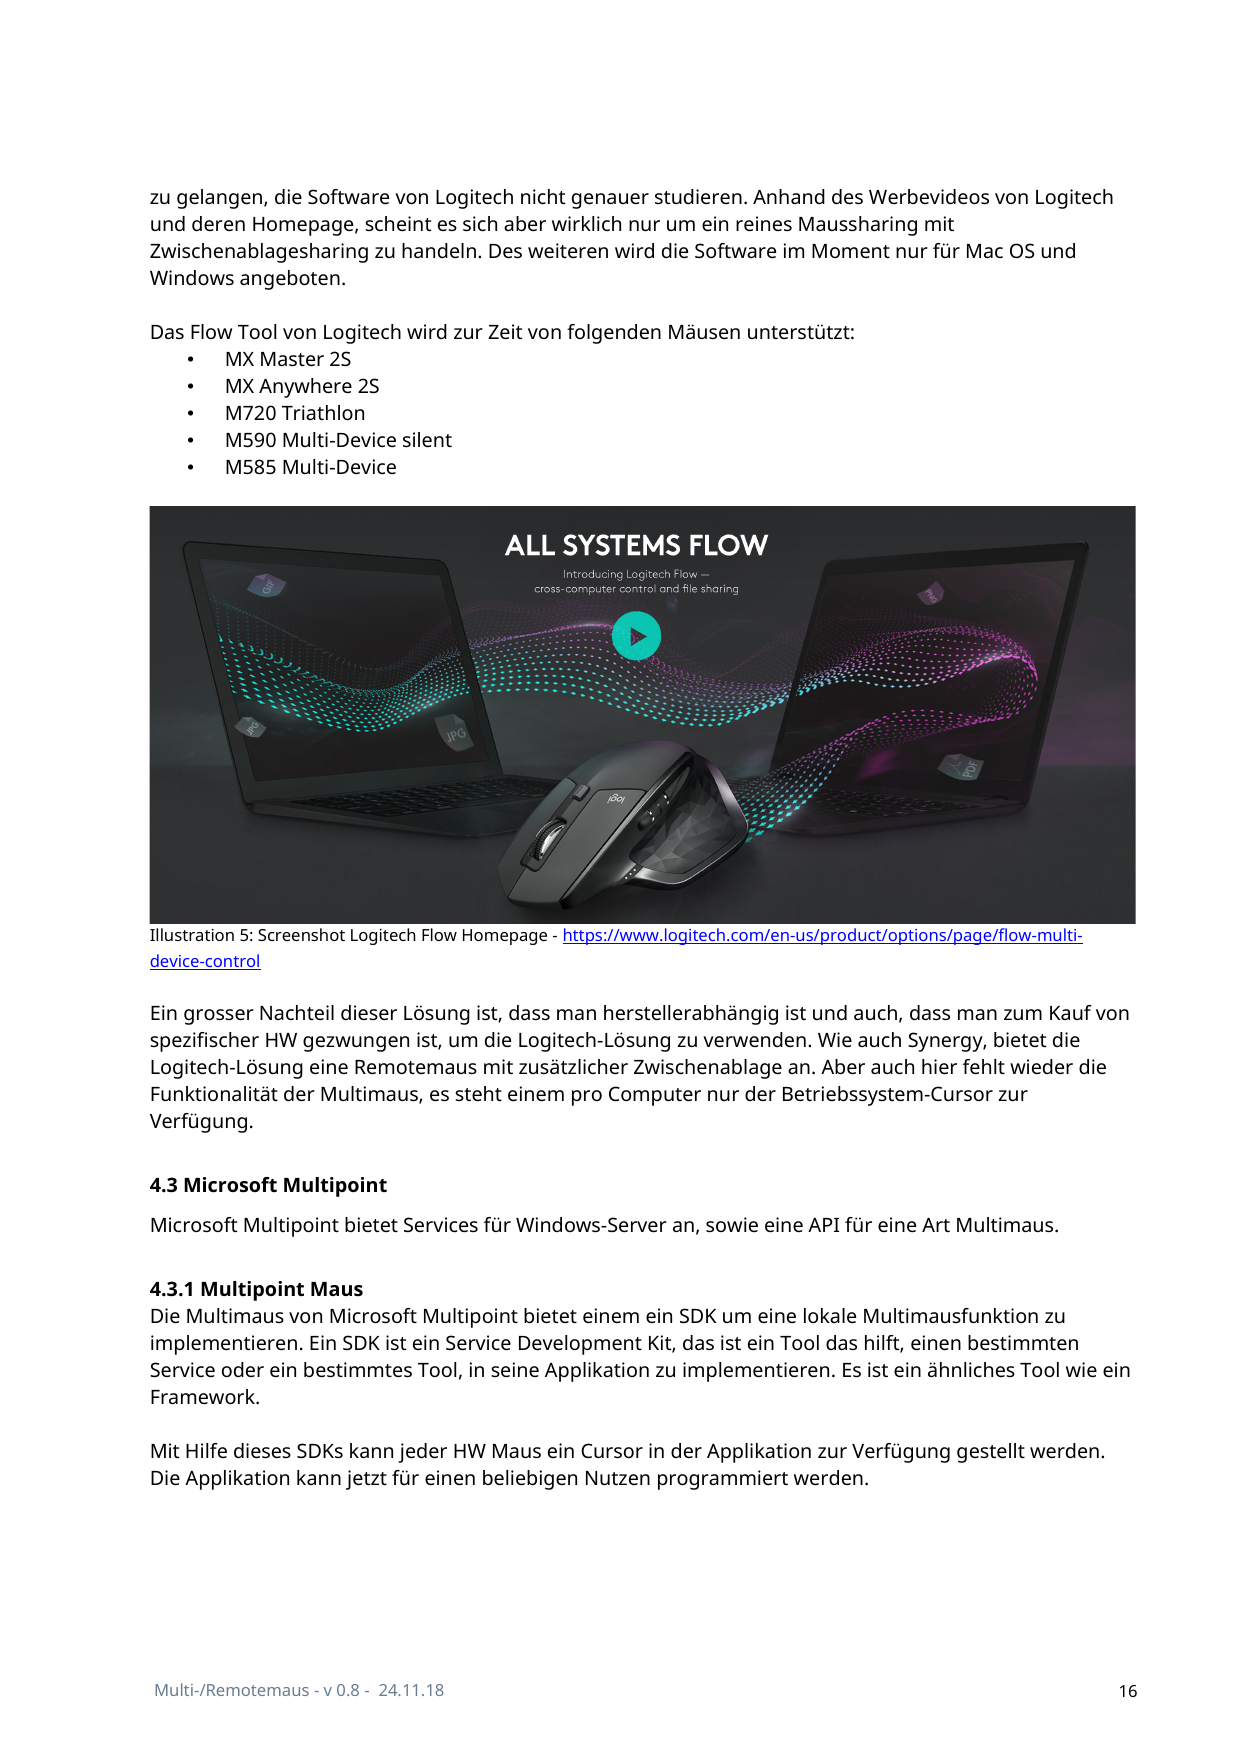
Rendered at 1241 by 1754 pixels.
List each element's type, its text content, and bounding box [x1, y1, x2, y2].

list M720 Triathlon [187, 399, 1136, 426]
subtitle Microsoft Multipoint [149, 1172, 1136, 1198]
text Ein grosser Nachteil dieser Lösung ist, dass man herstellerabhängig ist und auch, dass man zum Kauf von spezifischer HW gezwungen ist, um die Logitech-Lösung zu verwenden. Wie auch Synergy, bietet die Logitech-Lösung eine Remotemaus mit zusätzlicher Zwischenablage an. Aber auch hier fehlt wieder die Funktionalität der Multimaus, es steht einem pro Computer nur der Betriebssystem-Cursor zur Verfügung. [149, 999, 1136, 1134]
text Microsoft Multipoint bietet Services für Windows-Server an, sowie eine API für eine Art Multimaus. [149, 1211, 1136, 1238]
list MX Master 2S [187, 345, 1136, 372]
subtitle Multipoint Maus [149, 1276, 1136, 1302]
list MX Anywhere 2S [187, 372, 1136, 399]
text Illustration 5: Screenshot Logitech Flow Homepage - https://www.logitech.com/en-us/product/options/page/flow-multi-device-control [149, 924, 1136, 972]
list M590 Multi-Device silent [187, 426, 1136, 453]
picture [149, 506, 1136, 924]
list M585 Multi-Device [187, 453, 1136, 480]
text zu gelangen, die Software von Logitech nicht genauer studieren. Anhand des Werbevideos von Logitech und deren Homepage, scheint es sich aber wirklich nur um ein reines Maussharing mit Zwischenablagesharing zu handeln. Des weiteren wird die Software im Moment nur für Mac OS und Windows angeboten. [149, 183, 1136, 291]
text Mit Hilfe dieses SDKs kann jeder HW Maus ein Cursor in der Applikation zur Verfügung gestellt werden. [149, 1437, 1136, 1464]
text Das Flow Tool von Logitech wird zur Zeit von folgenden Mäusen unterstützt: [149, 318, 1136, 345]
text Die Applikation kann jetzt für einen beliebigen Nutzen programmiert werden. [149, 1464, 1136, 1491]
text Die Multimaus von Microsoft Multipoint bietet einem ein SDK um eine lokale Multimausfunktion zu implementieren. Ein SDK ist ein Service Development Kit, das ist ein Tool das hilft, einen bestimmten Service oder ein bestimmtes Tool, in seine Applikation zu implementieren. Es ist ein ähnliches Tool wie ein Framework. [149, 1302, 1136, 1410]
